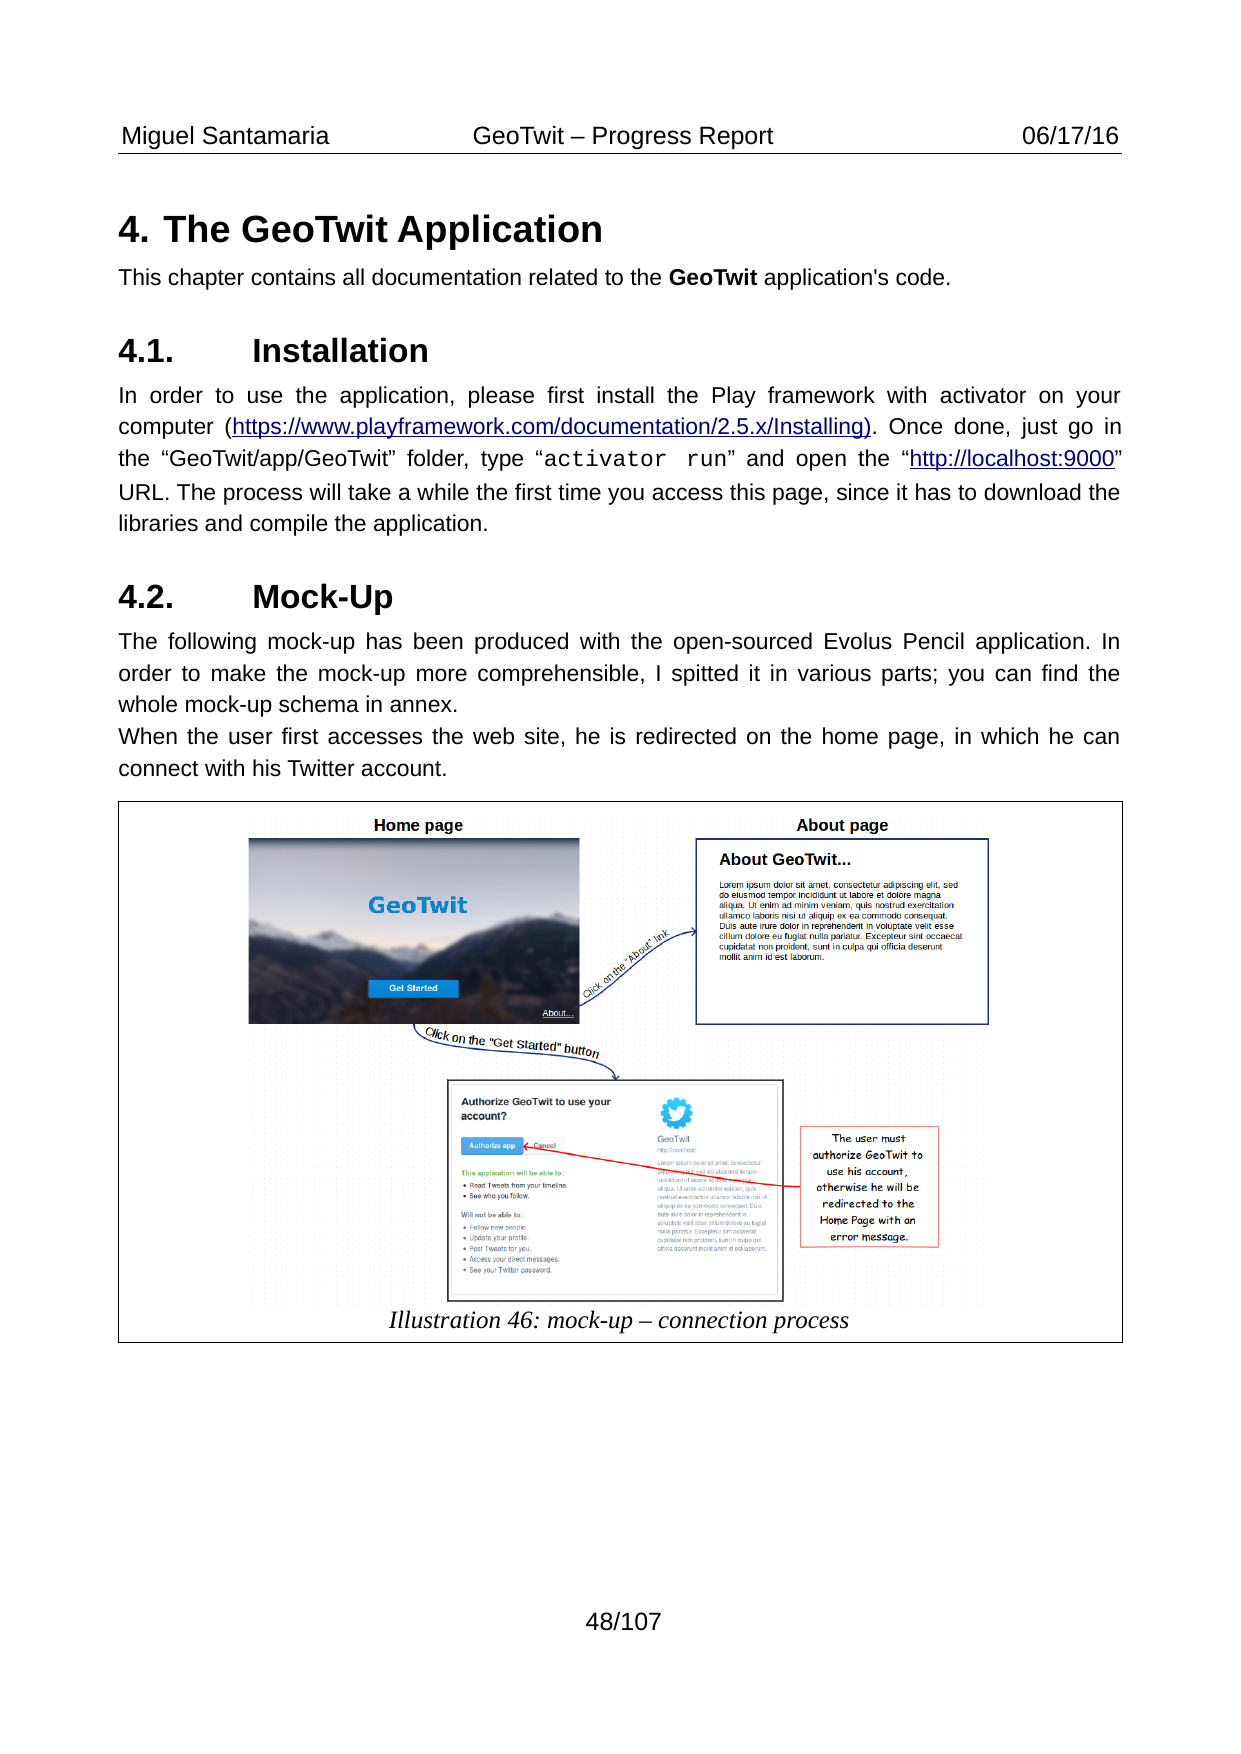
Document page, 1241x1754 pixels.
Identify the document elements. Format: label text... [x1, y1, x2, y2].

text When the user first accesses the web site, he is redirected on the home page, in which he can connect with his Twitter account. [118, 723, 1122, 781]
subtitle The GeoTwit Application [118, 207, 1122, 251]
picture [248, 816, 992, 1306]
text Illustration 46: mock-up – connection process [121, 816, 1119, 1334]
text This chapter contains all documentation related to the GeoTwit application's code. [118, 263, 1122, 290]
text The following mock-up has been produced with the open-sourced Evolus Pencil application. In order to make the mock-up more comprehensible, I spitted it in various parts; you can find the whole mock-up schema in annex. [118, 628, 1122, 718]
subtitle Mock-Up [118, 577, 1122, 616]
subtitle Installation [118, 331, 1122, 369]
text In order to use the application, please first install the Play framework with activator on your computer (https://www.playframework.com/documentation/2.5.x/Installing). Once done, just go in the “GeoTwit/app/GeoTwit” folder, type “activator run” and open the “http://localhost:9000” URL. The process will take a while the first time you access this page, since it has to download the libraries and compile the application. [118, 382, 1122, 536]
